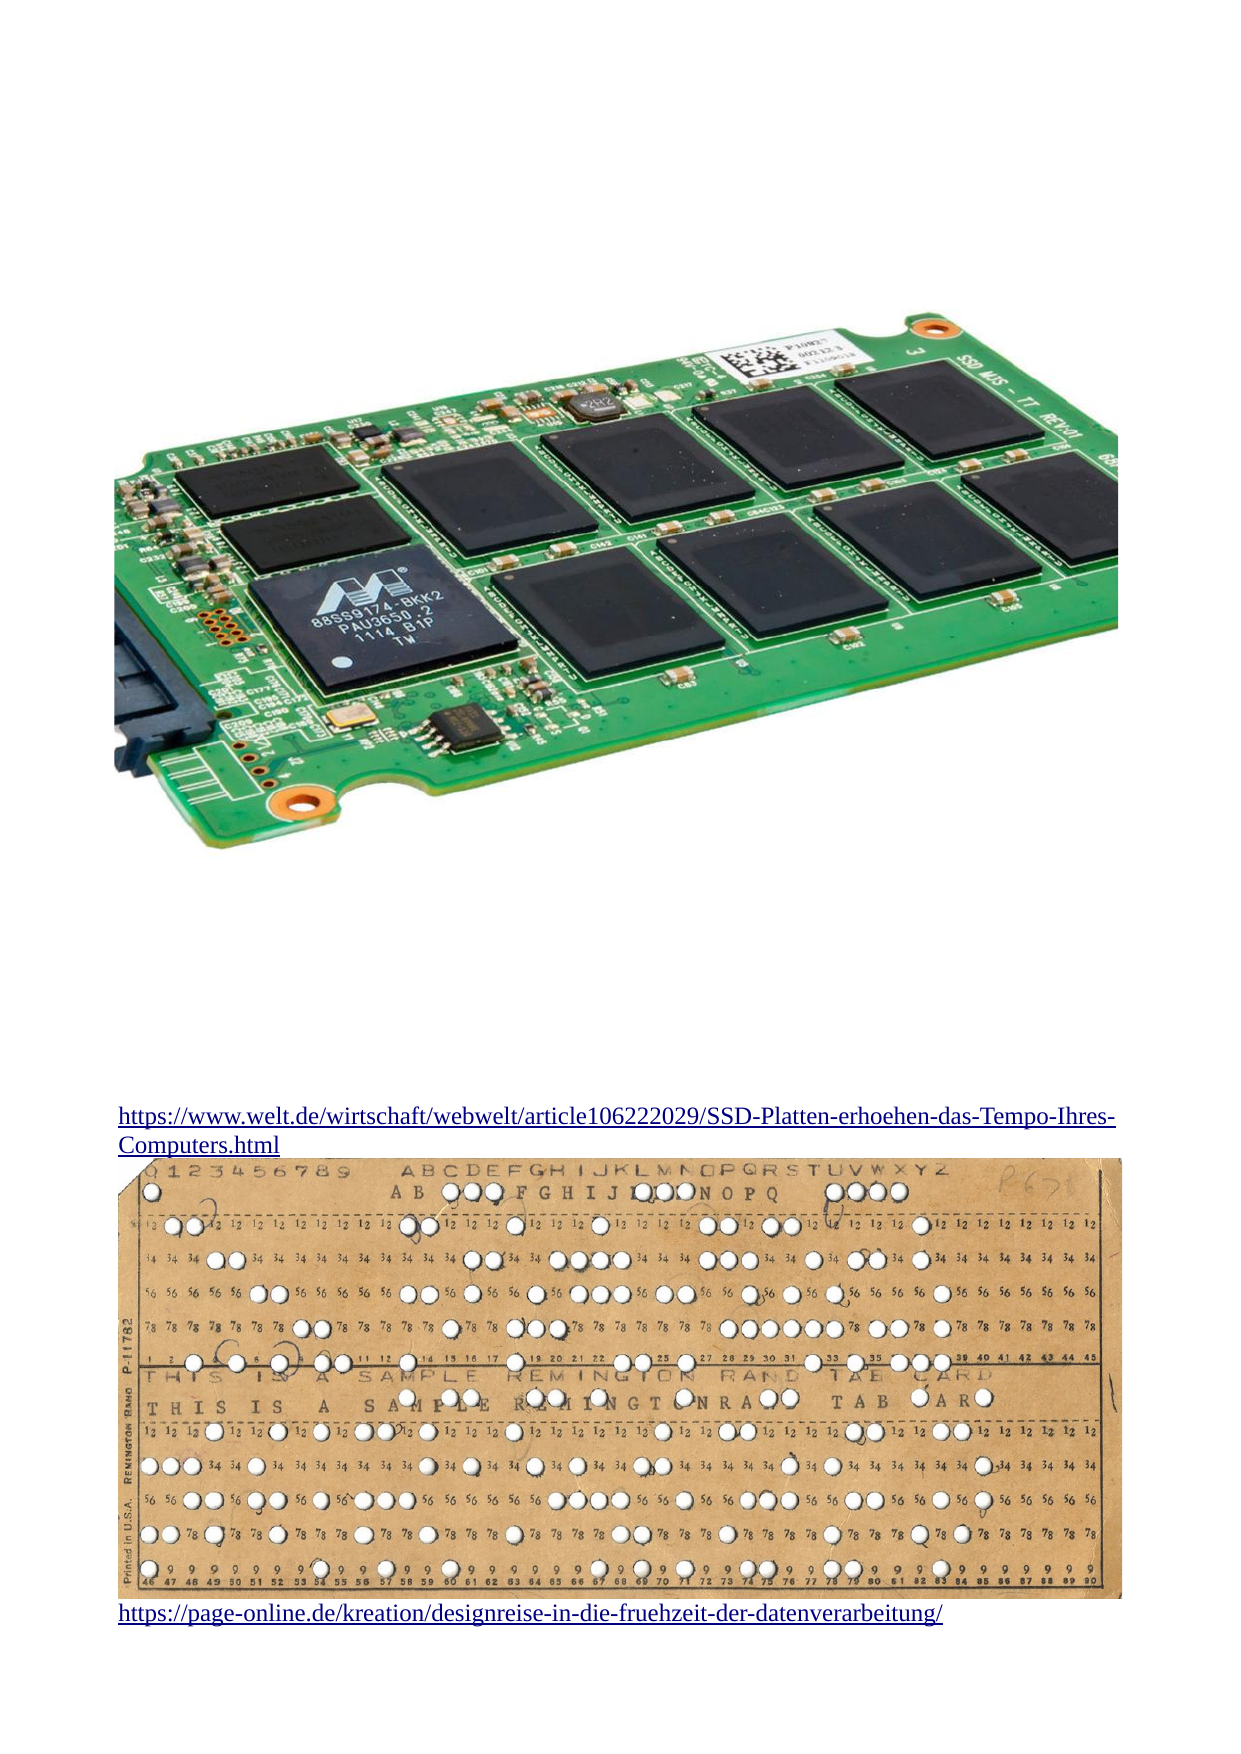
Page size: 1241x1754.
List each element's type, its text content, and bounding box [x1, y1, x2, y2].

picture [118, 1158, 1123, 1599]
picture [114, 120, 1119, 1102]
text https://www.welt.de/wirtschaft/webwelt/article106222029/SSD-Platten-erhoehen-das-Tempo-Ihres-Computers.html [118, 118, 1122, 1158]
text https://page-online.de/kreation/designreise-in-die-fruehzeit-der-datenverarbeitung/ [118, 1599, 1122, 1627]
